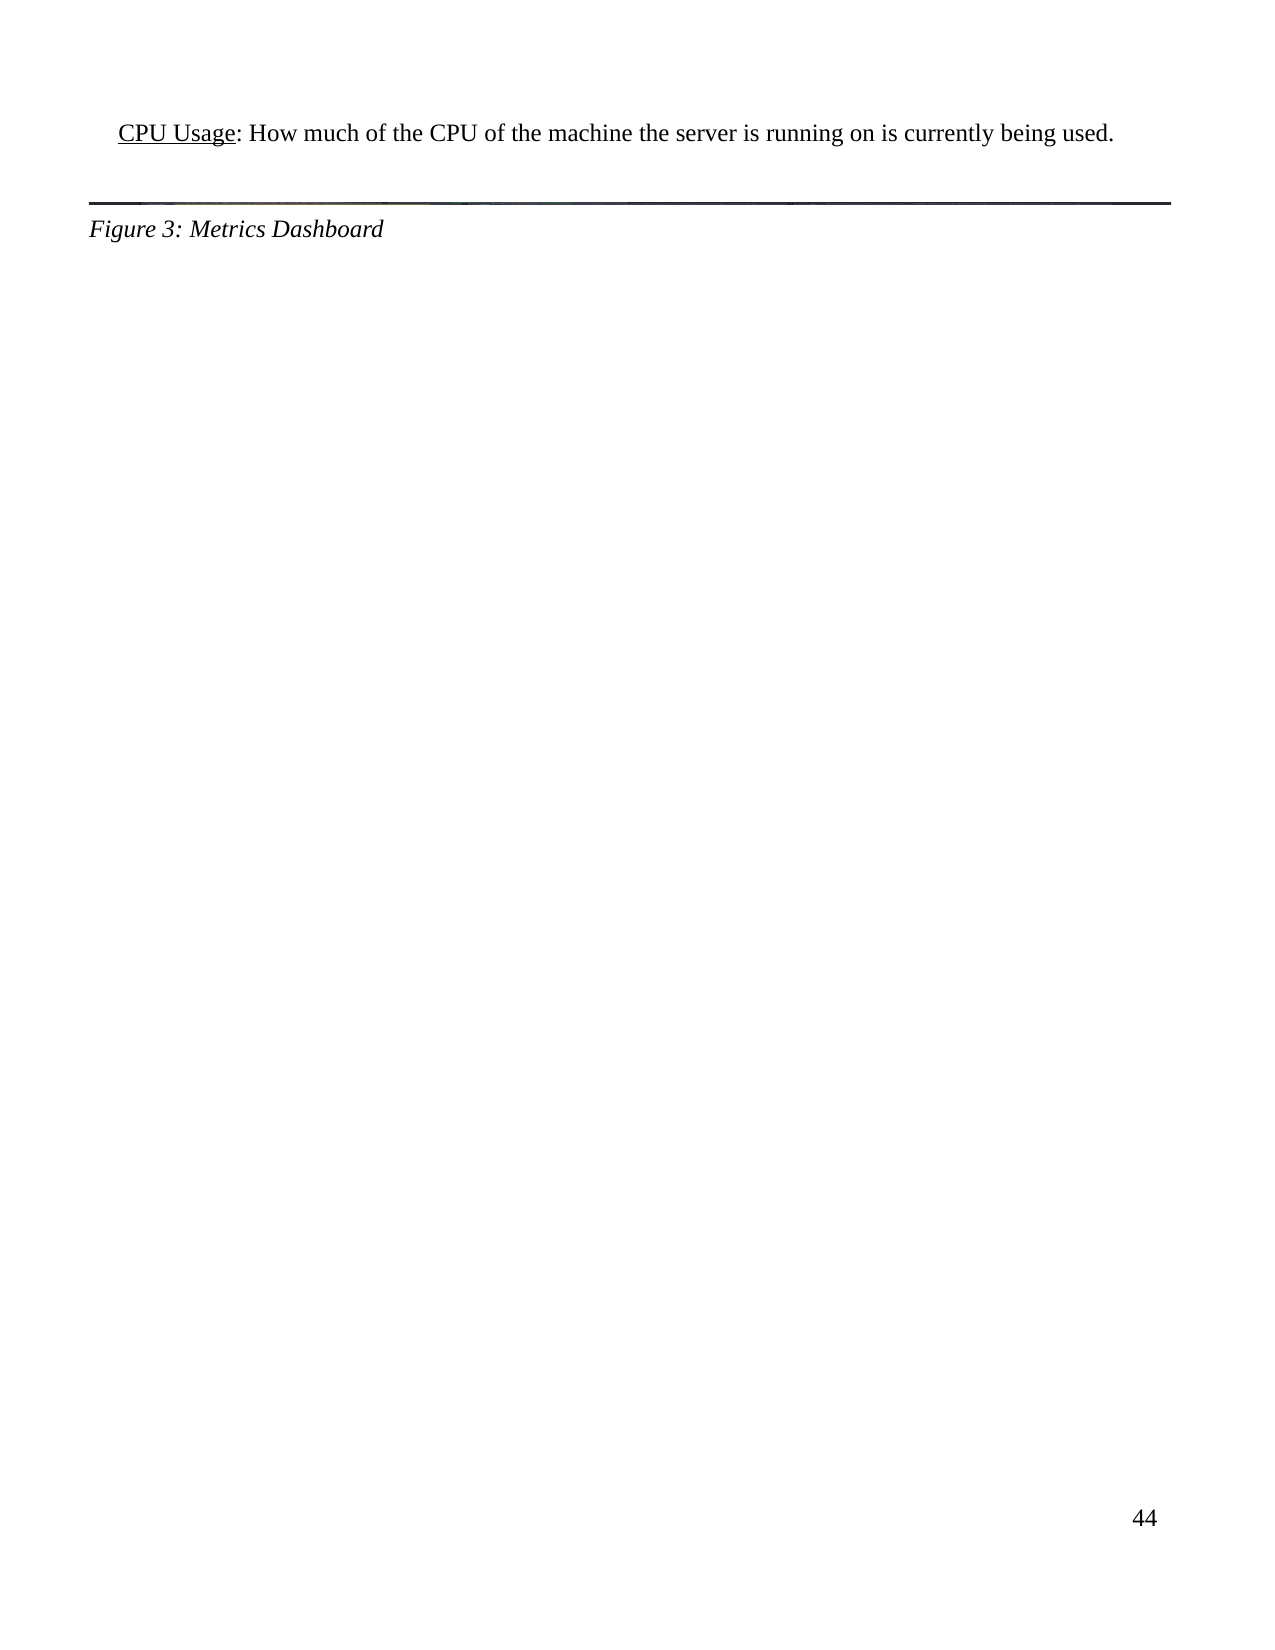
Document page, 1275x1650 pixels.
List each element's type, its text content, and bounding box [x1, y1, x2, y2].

text [89, 205, 1171, 214]
text [89, 243, 1171, 944]
text CPU Usage: How much of the CPU of the machine the server is running on is currently being used. [118, 118, 1157, 147]
text Figure 3: Metrics Dashboard [89, 214, 1171, 243]
